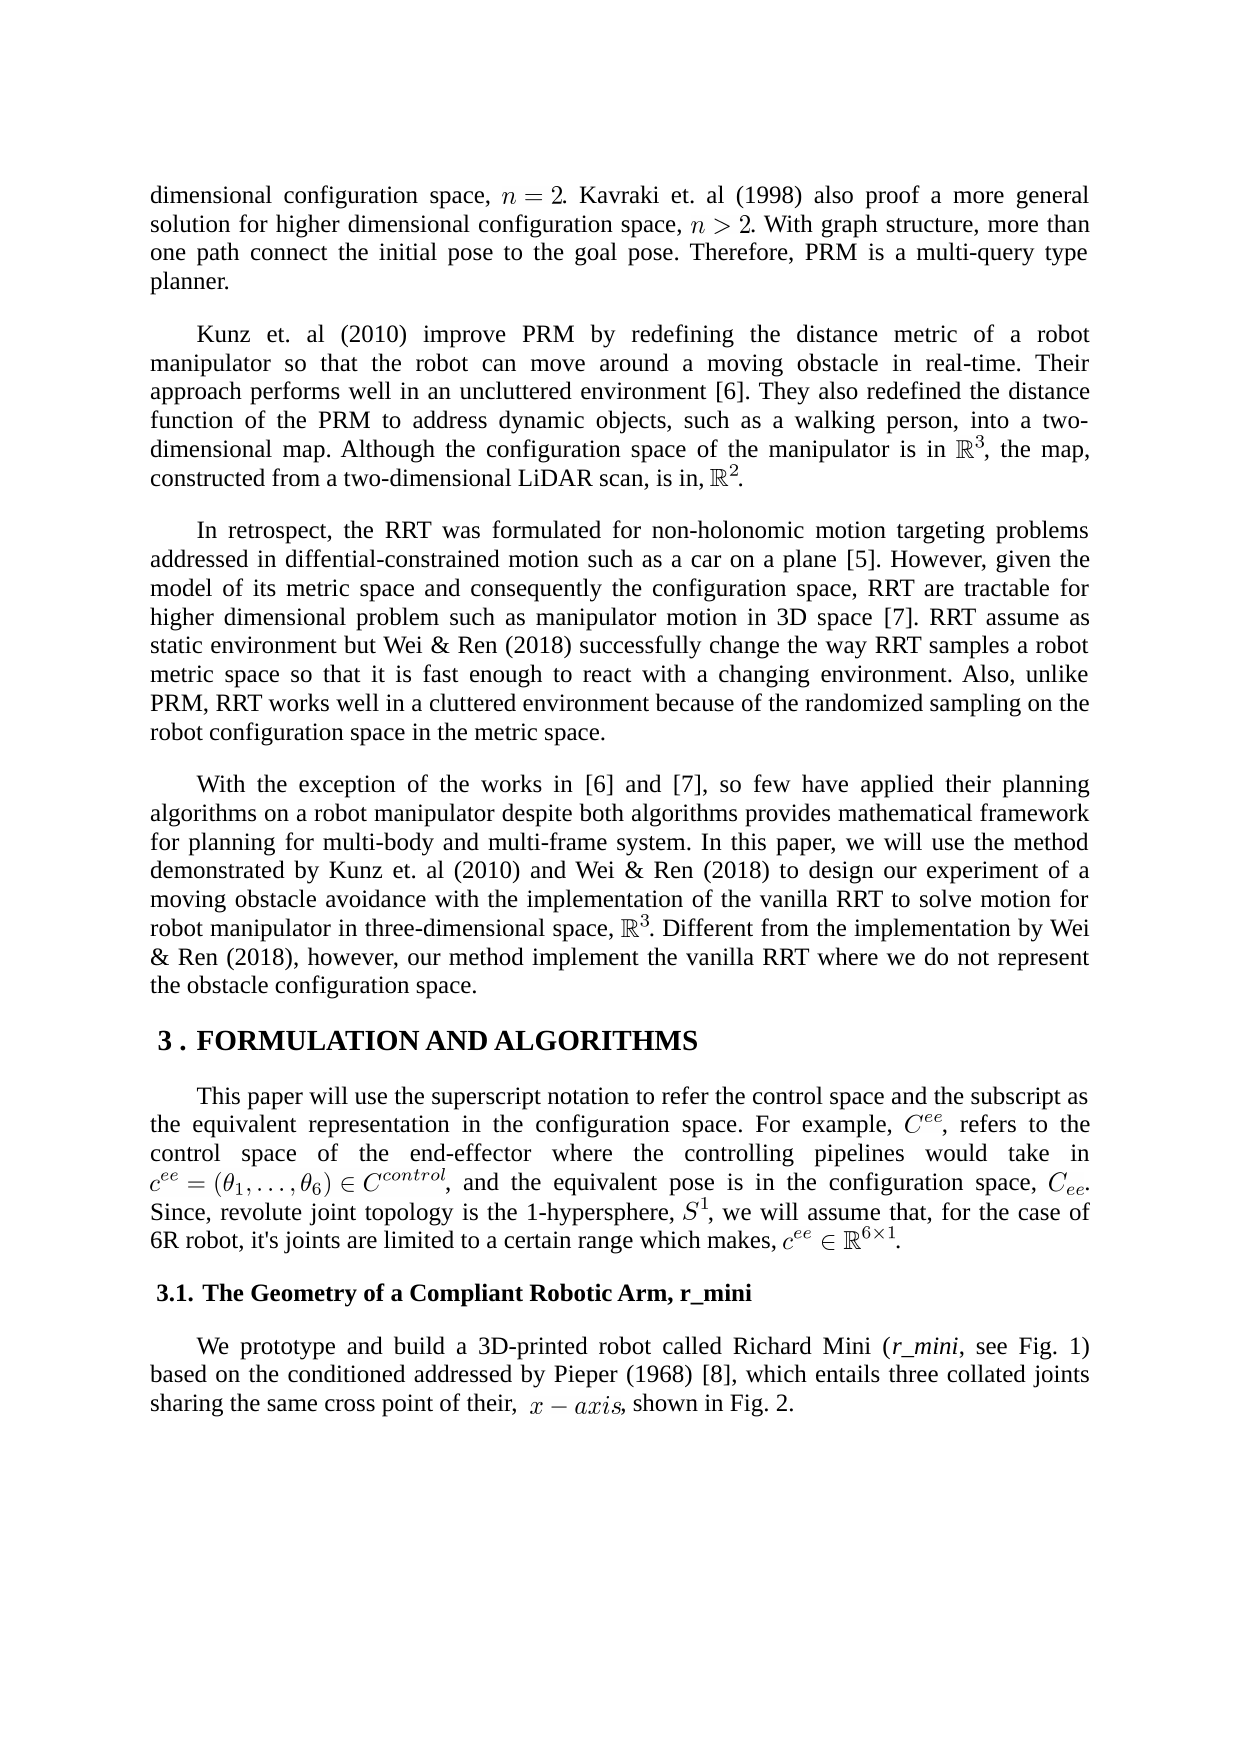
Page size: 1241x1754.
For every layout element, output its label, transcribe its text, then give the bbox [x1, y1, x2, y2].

text Kunz et. al (2010) improve PRM by redefining the distance metric of a robot manipulator so that the robot can move around a moving obstacle in real-time. Their approach performs well in an uncluttered environment [6]⁠. They also redefined the distance function of the PRM to address dynamic objects, such as a walking person, into a two-dimensional map. Although the configuration space of the manipulator is in , the map, constructed from a two-dimensional LiDAR scan, is in, . [150, 319, 1090, 491]
list The Geometry of a Compliant Robotic Arm, r_mini [150, 1278, 1090, 1307]
picture [783, 1226, 895, 1250]
text This paper will use the superscript notation to refer the control space and the subscript as the equivalent representation in the configuration space. For example, , refers to the control space of the end-effector where the controlling pipelines would take in , and the equivalent pose is in the configuration space, . Since, revolute joint topology is the 1-hypersphere, , we will assume that, for the case of 6R robot, it's joints are limited to a certain range which makes, . [150, 1081, 1090, 1254]
picture [150, 1168, 445, 1197]
picture [956, 435, 984, 458]
text In retrospect, the RRT was formulated for non-holonomic motion targeting problems addressed in diffential-constrained motion such as a car on a plane [5]⁠. However, given the model of its metric space and consequently the configuration space, RRT are tractable for higher dimensional problem such as manipulator motion in 3D space [7]⁠. RRT assume as static environment but Wei & Ren (2018) successfully change the way RRT samples a robot metric space so that it is fast enough to react with a changing environment. Also, unlike PRM, RRT works well in a cluttered environment because of the randomized sampling on the robot configuration space in the metric space. [150, 515, 1090, 745]
list FORMULATION AND ALGORITHMS [150, 1023, 1090, 1057]
text We prototype and build a 3D-printed robot called Richard Mini (r_mini, see Fig. 1) based on the conditioned addressed by Pieper (1968) [8]⁠, which entails three collated joints sharing the same cross point of their, , shown in Fig. 2. [150, 1331, 1090, 1417]
picture [683, 1197, 708, 1220]
picture [710, 464, 738, 486]
picture [621, 914, 649, 937]
text With the exception of the works in [6]⁠ and [7]⁠, so few have applied their planning algorithms on a robot manipulator despite both algorithms provides mathematical framework for planning for multi-body and multi-frame system. In this paper, we will use the method demonstrated by Kunz et. al (2010) and Wei & Ren (2018) to design our experiment of a moving obstacle avoidance with the implementation of the vanilla RRT to solve motion for robot manipulator in three-dimensional space, . Different from the implementation by Wei & Ren (2018), however, our method implement the vanilla RRT where we do not represent the obstacle configuration space. [150, 769, 1090, 999]
text dimensional configuration space, . Kavraki et. al (1998) also proof a more general solution for higher dimensional configuration space, . With graph structure, more than one path connect the initial pose to the goal pose. Therefore, PRM is a multi-query type planner. [150, 180, 1090, 295]
picture [691, 215, 750, 234]
picture [1049, 1172, 1084, 1195]
picture [502, 186, 562, 204]
picture [530, 1396, 621, 1414]
picture [905, 1114, 942, 1133]
